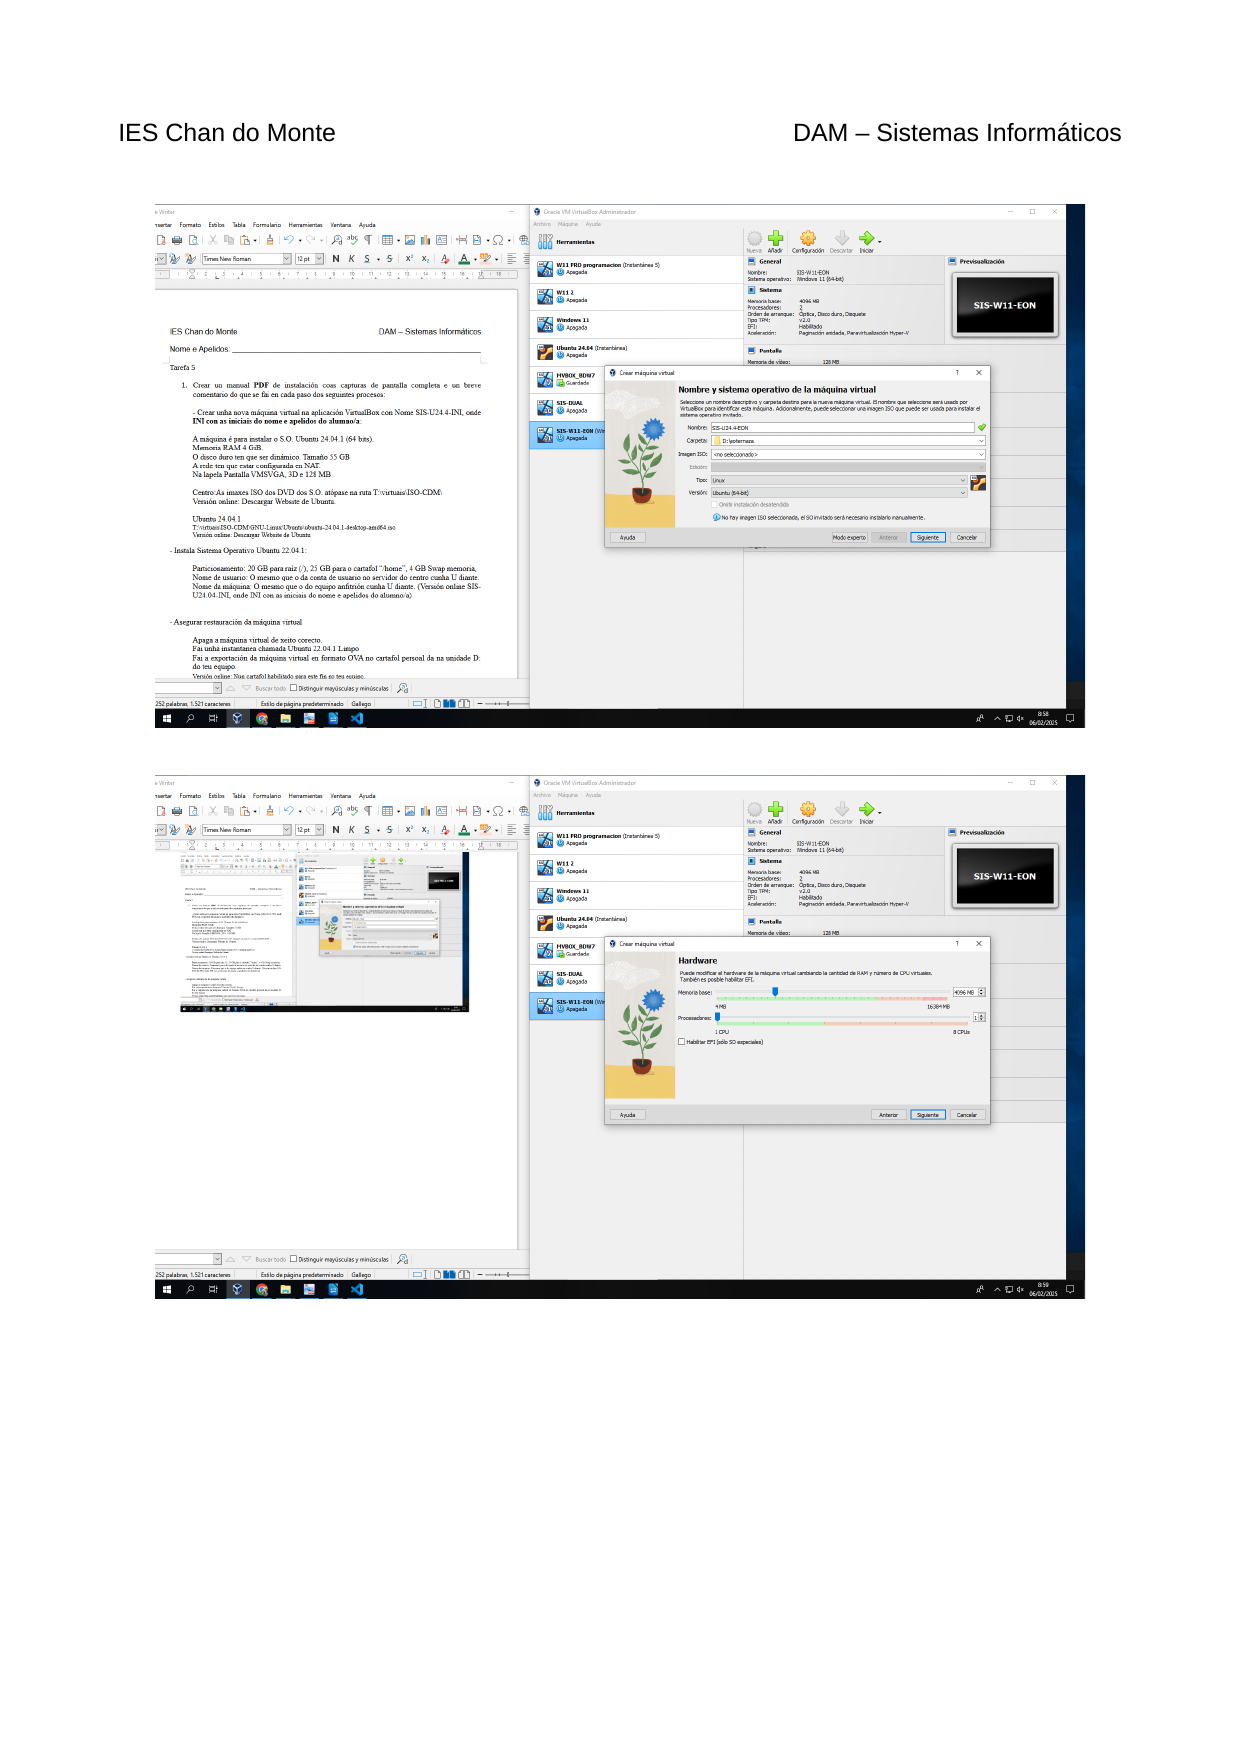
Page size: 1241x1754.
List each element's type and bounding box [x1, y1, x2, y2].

picture [155, 204, 1086, 728]
picture [155, 775, 1086, 1299]
